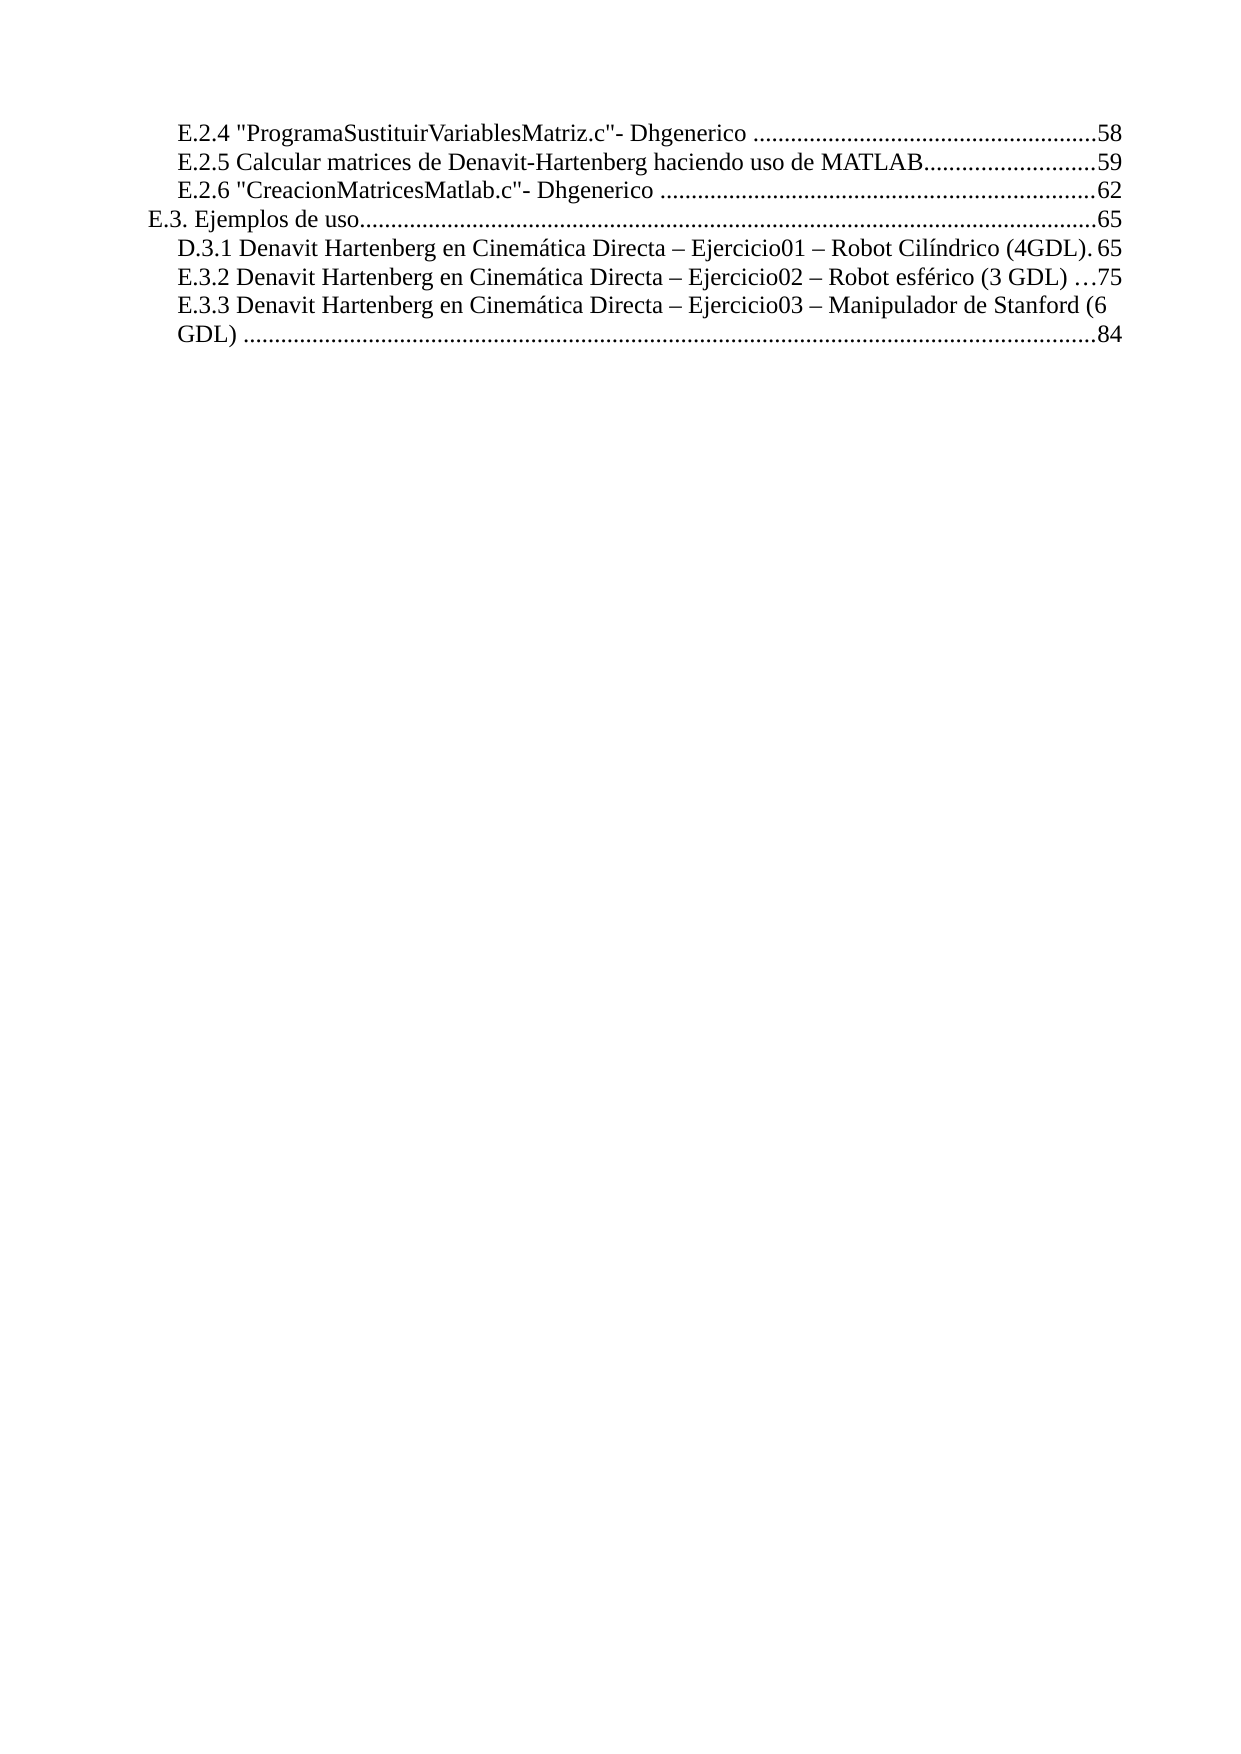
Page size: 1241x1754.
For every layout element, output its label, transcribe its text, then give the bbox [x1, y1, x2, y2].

text E.3.2 Denavit Hartenberg en Cinemática Directa – Ejercicio02 – Robot esférico (3 GDL) 75 [177, 262, 1122, 291]
text E.2.4 "ProgramaSustituirVariablesMatriz.c"- Dhgenerico 58 [177, 118, 1122, 147]
text D.3.1 Denavit Hartenberg en Cinemática Directa – Ejercicio01 – Robot Cilíndrico (4GDL) 65 [177, 233, 1122, 262]
text E.2.5 Calcular matrices de Denavit-Hartenberg haciendo uso de MATLAB 59 [177, 147, 1122, 176]
text E.3.3 Denavit Hartenberg en Cinemática Directa – Ejercicio03 – Manipulador de Stanford (6 GDL) 84 [177, 291, 1122, 348]
text E.2.6 "CreacionMatricesMatlab.c"- Dhgenerico 62 [177, 176, 1122, 204]
text E.3. Ejemplos de uso 65 [148, 204, 1122, 233]
